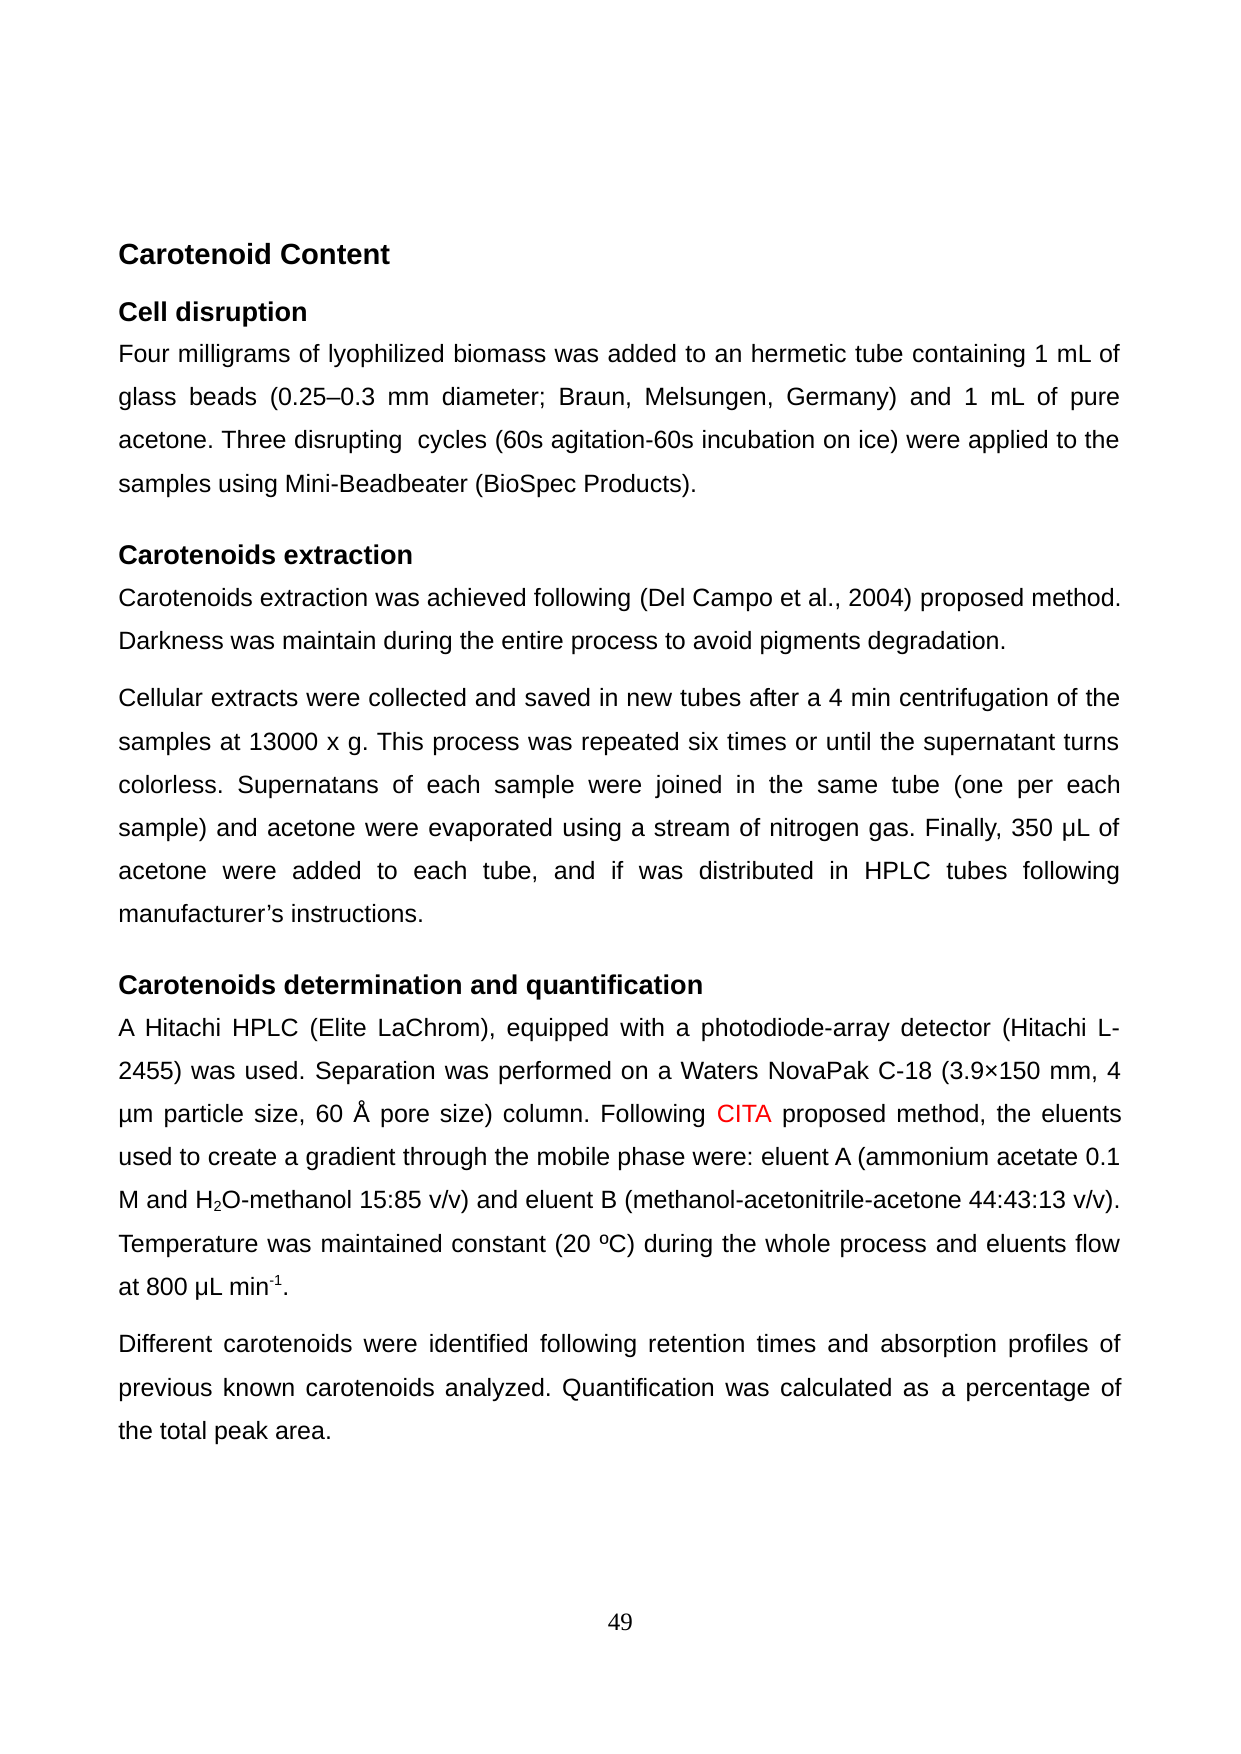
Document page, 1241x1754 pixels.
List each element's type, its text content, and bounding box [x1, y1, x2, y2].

text A Hitachi HPLC (Elite LaChrom), equipped with a photodiode-array detector (Hitachi L-2455) was used. Separation was performed on a Waters NovaPak C-18 (3.9×150 mm, 4 µm particle size, 60 Å pore size) column. Following CITA proposed method, the eluents used to create a gradient through the mobile phase were: eluent A (ammonium acetate 0.1 M and H2O-methanol 15:85 v/v) and eluent B (methanol-acetonitrile-acetone 44:43:13 v/v). Temperature was maintained constant (20 ºC) during the whole process and eluents flow at 800 μL min-1. [118, 1013, 1122, 1301]
text Cellular extracts were collected and saved in new tubes after a 4 min centrifugation of the samples at 13000 x g. This process was repeated six times or until the supernatant turns colorless. Supernatans of each sample were joined in the same tube (one per each sample) and acetone were evaporated using a stream of nitrogen gas. Finally, 350 μL of acetone were added to each tube, and if was distributed in HPLC tubes following manufacturer’s instructions. [118, 683, 1122, 928]
text Four milligrams of lyophilized biomass was added to an hermetic tube containing 1 mL of glass beads (0.25–0.3 mm diameter; Braun, Melsungen, Germany) and 1 mL of pure acetone. Three disrupting cycles (60s agitation-60s incubation on ice) were applied to the samples using Mini-Beadbeater (BioSpec Products). [118, 339, 1122, 497]
text Different carotenoids were identified following retention times and absorption profiles of previous known carotenoids analyzed. Quantification was calculated as a percentage of the total peak area. [118, 1329, 1122, 1444]
subtitle Carotenoid Content [118, 237, 1122, 271]
subtitle Cell disruption [118, 296, 1122, 327]
text Carotenoids extraction was achieved following (Del Campo et al., 2004)⁠ proposed method. Darkness was maintain during the entire process to avoid pigments degradation. [118, 583, 1122, 654]
subtitle Carotenoids extraction [118, 539, 1122, 570]
subtitle Carotenoids determination and quantification [118, 969, 1122, 1001]
